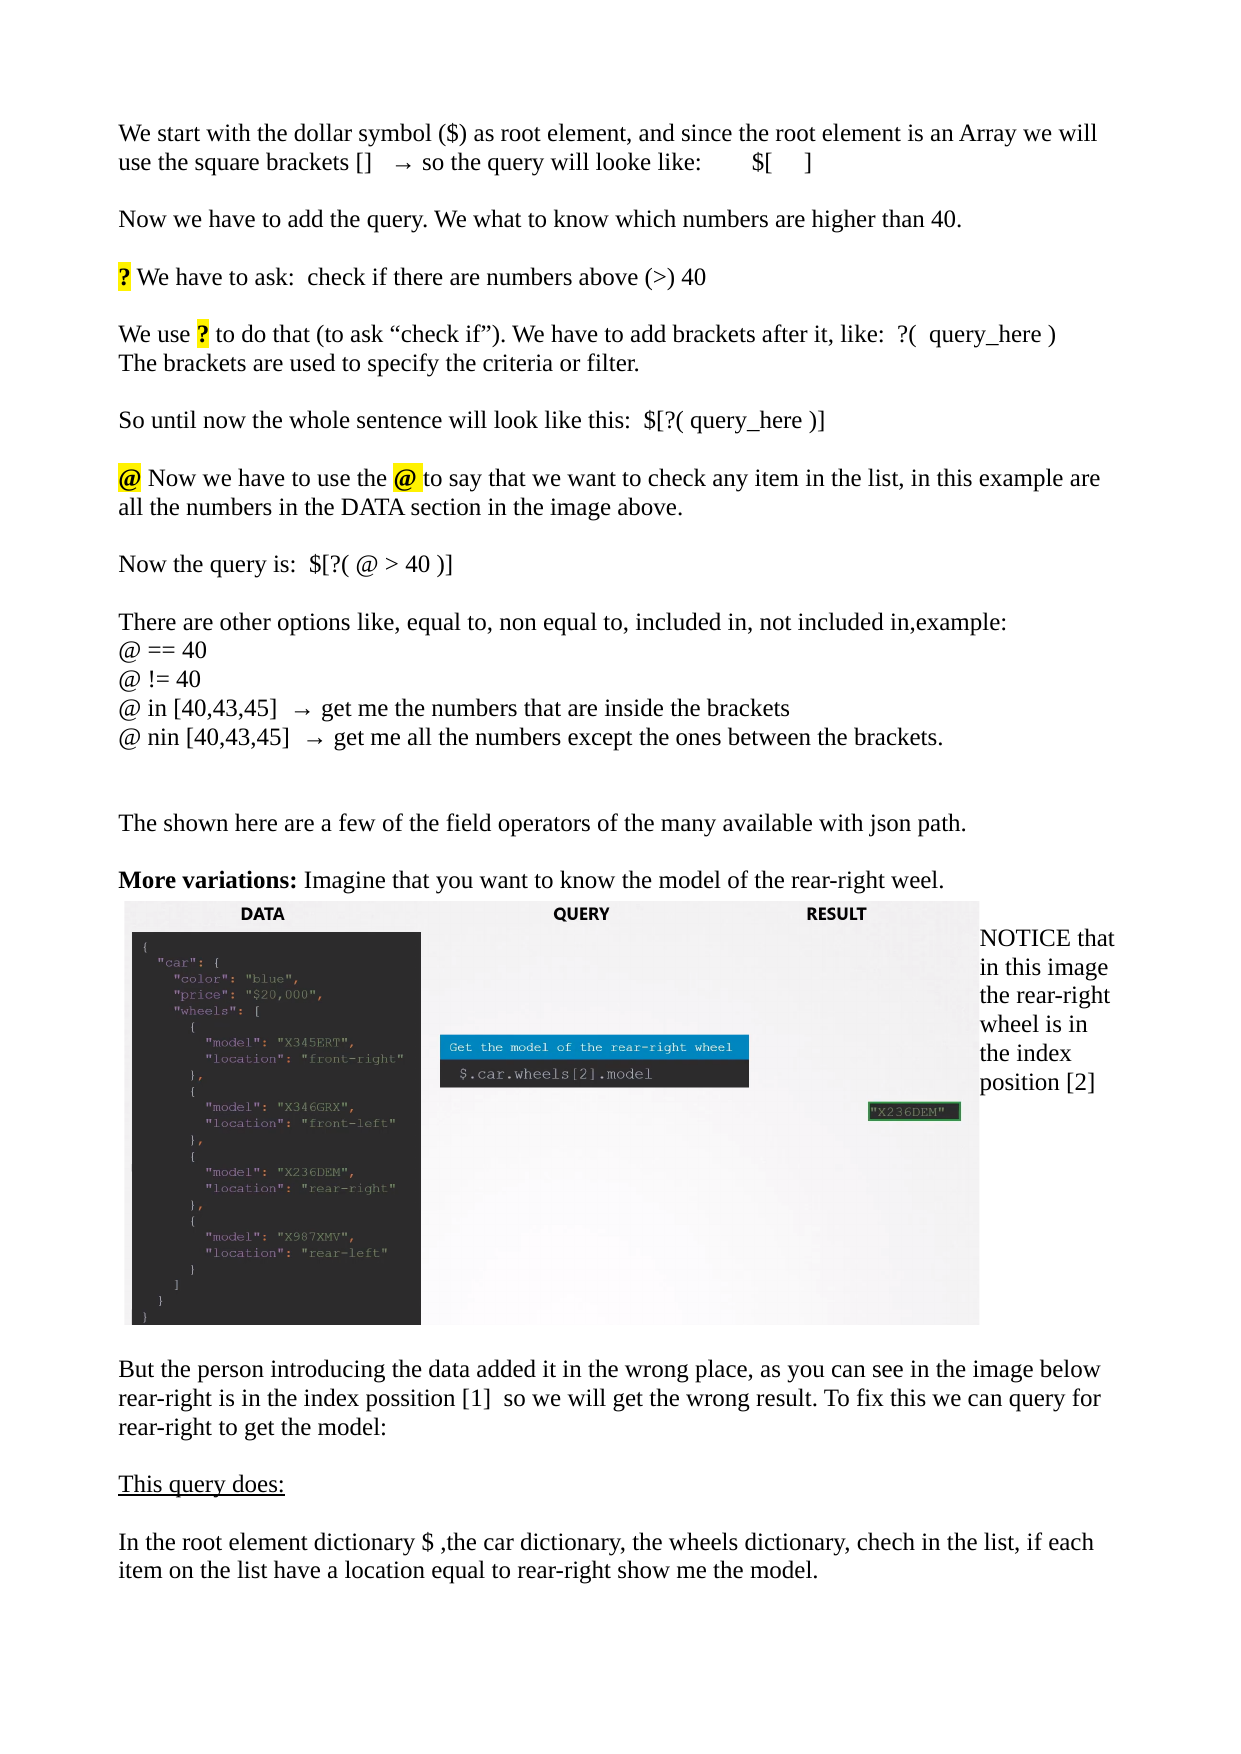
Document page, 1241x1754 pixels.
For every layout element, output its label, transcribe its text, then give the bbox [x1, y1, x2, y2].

text @ == 40 [118, 636, 1122, 664]
text Now we have to add the query. We what to know which numbers are higher than 40. [118, 204, 1122, 233]
picture [124, 901, 980, 1325]
text NOTICE that in this image the rear-right wheel is in the index position [2] [980, 923, 1122, 1096]
text @ nin [40,43,45] → get me all the numbers except the ones between the brackets. [118, 722, 1122, 751]
text We start with the dollar symbol ($) as root element, and since the root element is an Array we will use the square brackets [] → so the query will looke like: $[ ] [118, 118, 1122, 176]
text We use ? to do that (to ask “check if”). We have to add brackets after it, like: ?( query_here ) [118, 319, 1122, 348]
text There are other options like, equal to, non equal to, included in, not included in,example: [118, 607, 1122, 636]
text @ Now we have to use the @ to say that we want to check any item in the list, in this example are all the numbers in the DATA section in the image above. [118, 463, 1122, 521]
text @ in [40,43,45] → get me the numbers that are inside the brackets [118, 693, 1122, 722]
text The shown here are a few of the field operators of the many available with json path. [118, 808, 1122, 837]
text This query does: [118, 1469, 1122, 1498]
text The brackets are used to specify the criteria or filter. [118, 348, 1122, 377]
text ? We have to ask: check if there are numbers above (>) 40 [118, 262, 1122, 291]
text But the person introducing the data added it in the wrong place, as you can see in the image below rear-right is in the index possition [1] so we will get the wrong result. To fix this we can query for rear-right to get the model: [118, 1354, 1122, 1441]
text @ != 40 [118, 664, 1122, 693]
text Now the query is: $[?( @ > 40 )] [118, 549, 1122, 578]
text More variations: Imagine that you want to know the model of the rear-right weel. [118, 866, 1122, 894]
text In the root element dictionary $ ,the car dictionary, the wheels dictionary, chech in the list, if each item on the list have a location equal to rear-right show me the model. [118, 1527, 1122, 1584]
text So until now the whole sentence will look like this: $[?( query_here )] [118, 406, 1122, 434]
